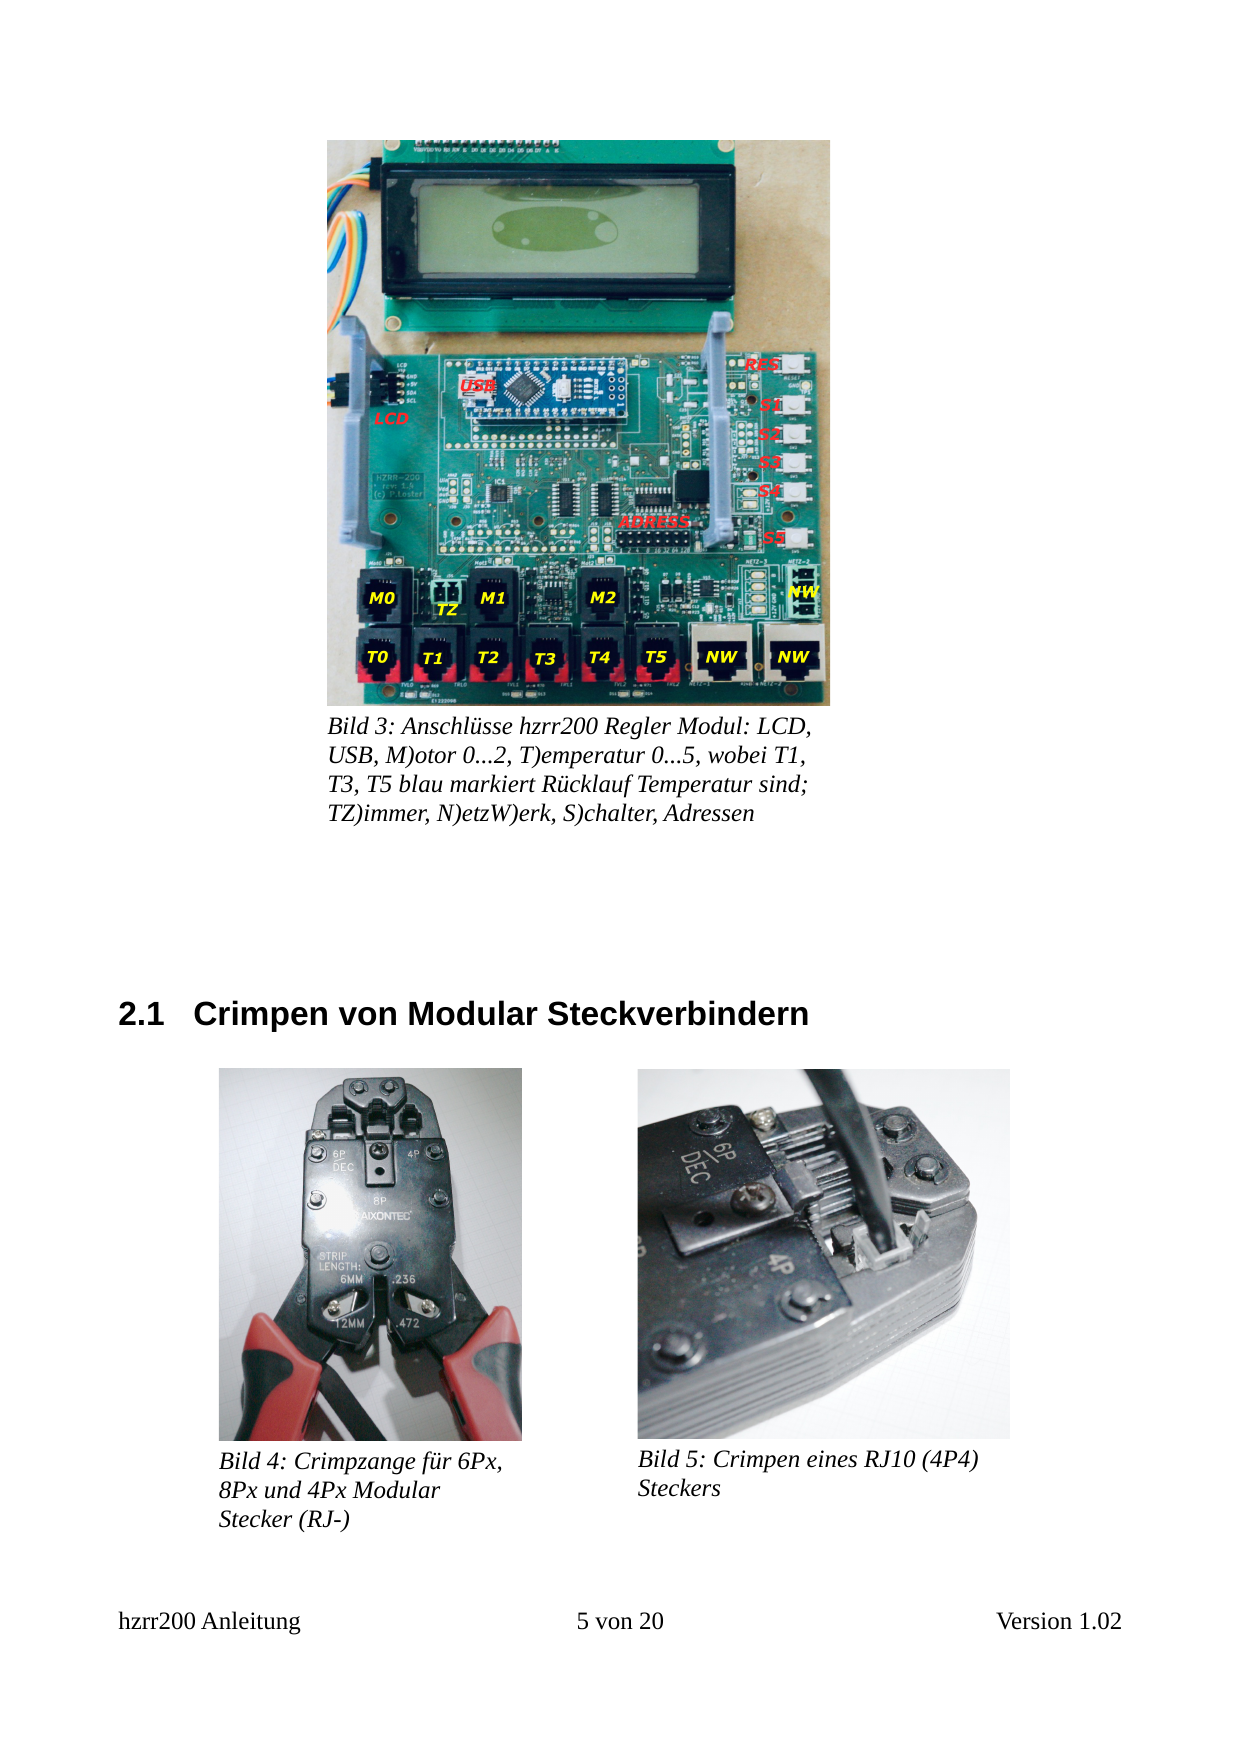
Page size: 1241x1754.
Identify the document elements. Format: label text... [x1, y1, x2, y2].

text Bild 3: Anschlüsse hzrr200 Regler Modul: LCD, USB, M)otor 0...2, T)emperatur 0...5, wobei T1, T3, T5 blau markiert Rücklauf Temperatur sind; TZ)immer, N)etzW)erk, S)chalter, Adressen [327, 706, 830, 826]
subtitle Crimpen von Modular Steckverbindern [118, 994, 1122, 1033]
text Bild 5: Crimpen eines RJ10 (4P4) Steckers [638, 1439, 1010, 1502]
picture [327, 140, 830, 706]
picture [218, 1068, 522, 1441]
text Bild 4: Crimpzange für 6Px, 8Px und 4Px Modular Stecker (RJ-) [219, 1441, 522, 1532]
picture [637, 1069, 1010, 1439]
